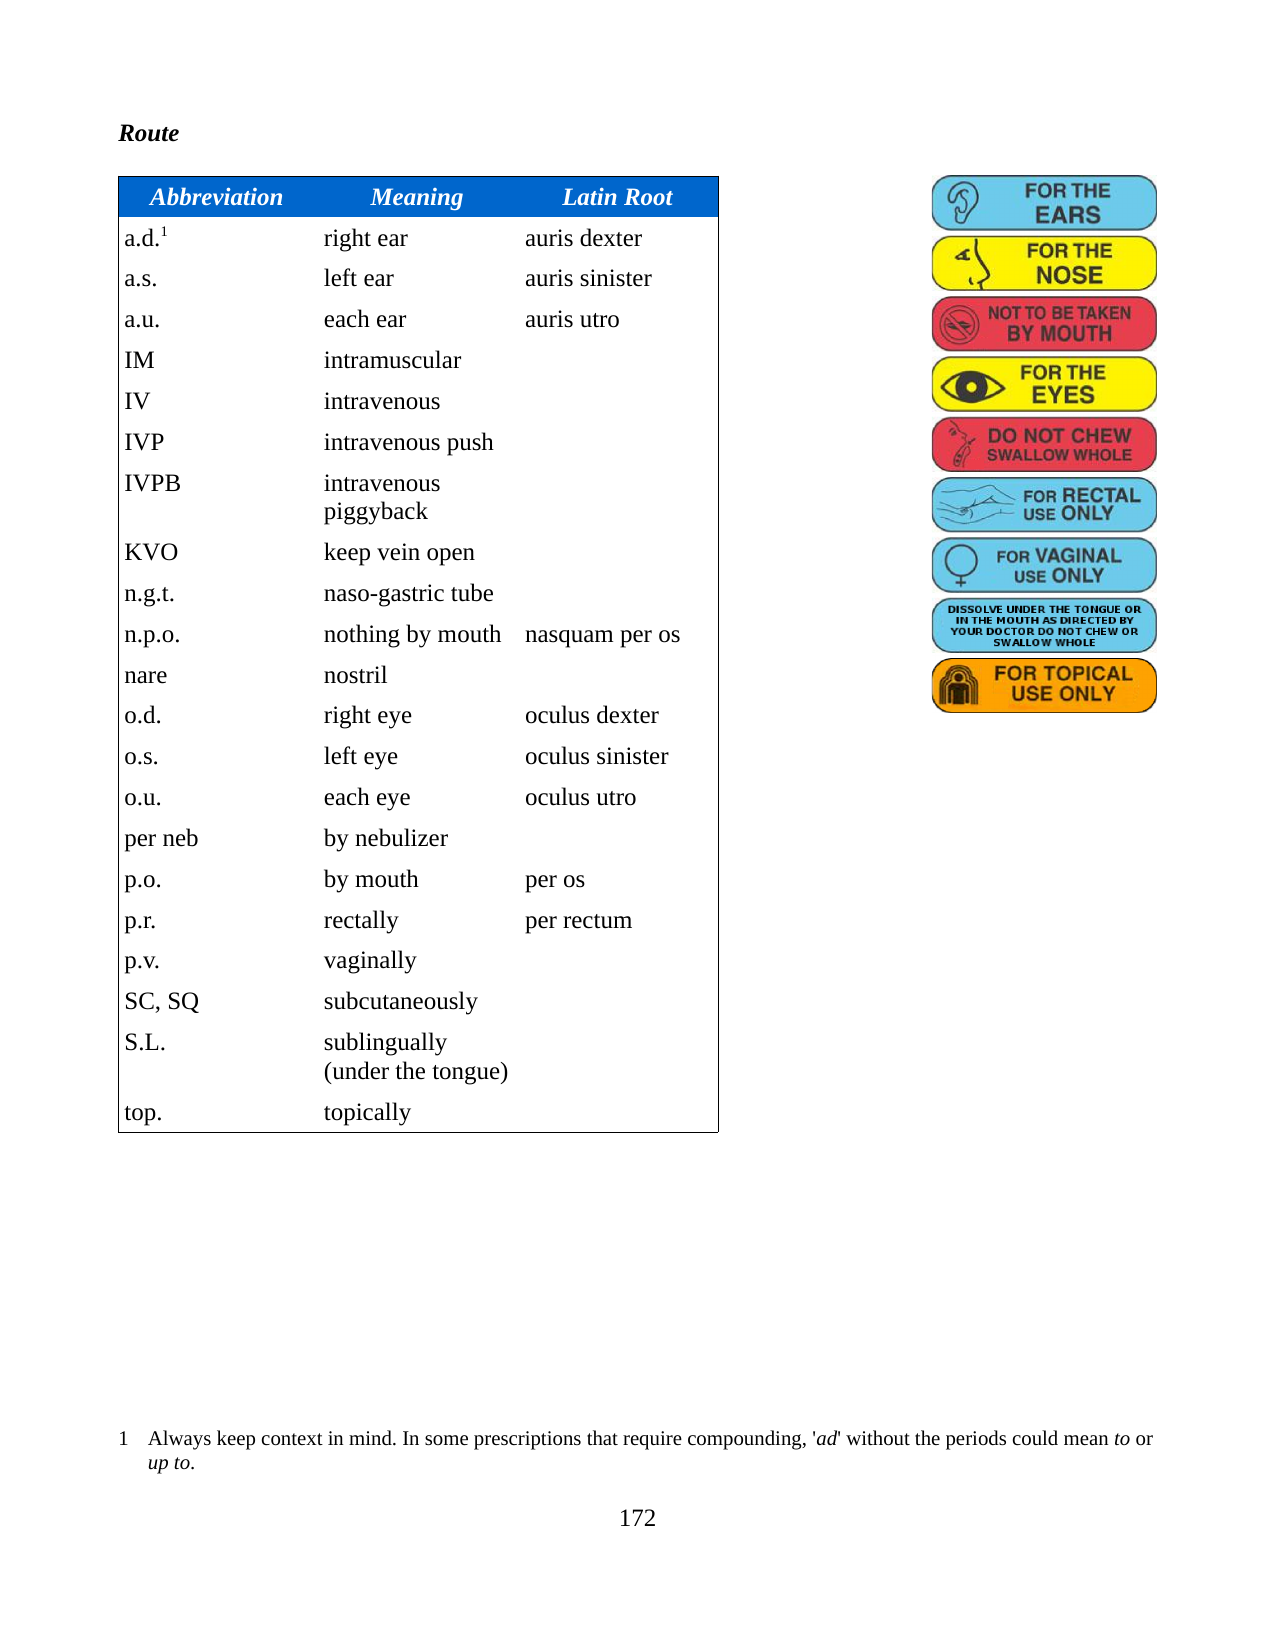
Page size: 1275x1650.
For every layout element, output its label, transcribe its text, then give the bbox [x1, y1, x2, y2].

table_header Abbreviation [119, 177, 318, 217]
table_header Meaning [318, 177, 519, 217]
table_cell rectally [318, 899, 519, 939]
table_cell p.r. [119, 899, 318, 939]
table_cell a.d. [119, 217, 318, 257]
table_cell vaginally [318, 940, 519, 980]
table_cell top. [119, 1091, 318, 1132]
table_cell each eye [318, 776, 519, 817]
table_cell n.g.t. [119, 572, 318, 613]
table_cell auris sinister [519, 258, 718, 298]
table_cell nostril [318, 654, 519, 694]
table_cell per rectum [519, 899, 718, 939]
table_cell [519, 380, 718, 421]
picture [931, 175, 1157, 713]
table_cell by mouth [318, 858, 519, 899]
table_cell auris utro [519, 298, 718, 339]
table_cell nasquam per os [519, 613, 718, 654]
table_cell intramuscular [318, 339, 519, 380]
table_cell KVO [119, 531, 318, 572]
table_cell [519, 817, 718, 858]
table_cell [519, 940, 718, 980]
table_cell [519, 1091, 718, 1132]
table_cell S.L. [119, 1021, 318, 1091]
table_cell oculus utro [519, 776, 718, 817]
table_cell auris dexter [519, 217, 718, 257]
table_cell keep vein open [318, 531, 519, 572]
text Route [118, 118, 1157, 147]
table_cell o.d. [119, 695, 318, 735]
table_cell nothing by mouth [318, 613, 519, 654]
table_cell IM [119, 339, 318, 380]
table_cell SC, SQ [119, 980, 318, 1021]
table_cell [519, 421, 718, 462]
table_cell oculus sinister [519, 735, 718, 776]
table_cell [519, 654, 718, 694]
table_cell a.s. [119, 258, 318, 298]
table_cell a.u. [119, 298, 318, 339]
table_cell oculus dexter [519, 695, 718, 735]
table_cell per neb [119, 817, 318, 858]
table_cell [519, 462, 718, 531]
table_cell [519, 980, 718, 1021]
table_cell left ear [318, 258, 519, 298]
table_cell p.o. [119, 858, 318, 899]
table_cell [519, 531, 718, 572]
table_cell IV [119, 380, 318, 421]
table_cell topically [318, 1091, 519, 1132]
table_cell each ear [318, 298, 519, 339]
table_header Latin Root [519, 177, 718, 217]
table_cell sublingually (under the tongue) [318, 1021, 519, 1091]
table_cell p.v. [119, 940, 318, 980]
table_cell o.u. [119, 776, 318, 817]
table_cell [519, 339, 718, 380]
table_cell naso-gastric tube [318, 572, 519, 613]
table_cell subcutaneously [318, 980, 519, 1021]
table_cell nare [119, 654, 318, 694]
table_cell [519, 1021, 718, 1091]
table_cell intravenous [318, 380, 519, 421]
table_cell by nebulizer [318, 817, 519, 858]
table_cell right eye [318, 695, 519, 735]
table_cell right ear [318, 217, 519, 257]
table_cell left eye [318, 735, 519, 776]
table_cell IVPB [119, 462, 318, 531]
table_cell per os [519, 858, 718, 899]
table_cell intravenous piggyback [318, 462, 519, 531]
table_cell n.p.o. [119, 613, 318, 654]
table_cell intravenous push [318, 421, 519, 462]
table_cell o.s. [119, 735, 318, 776]
table_cell [519, 572, 718, 613]
table_cell IVP [119, 421, 318, 462]
